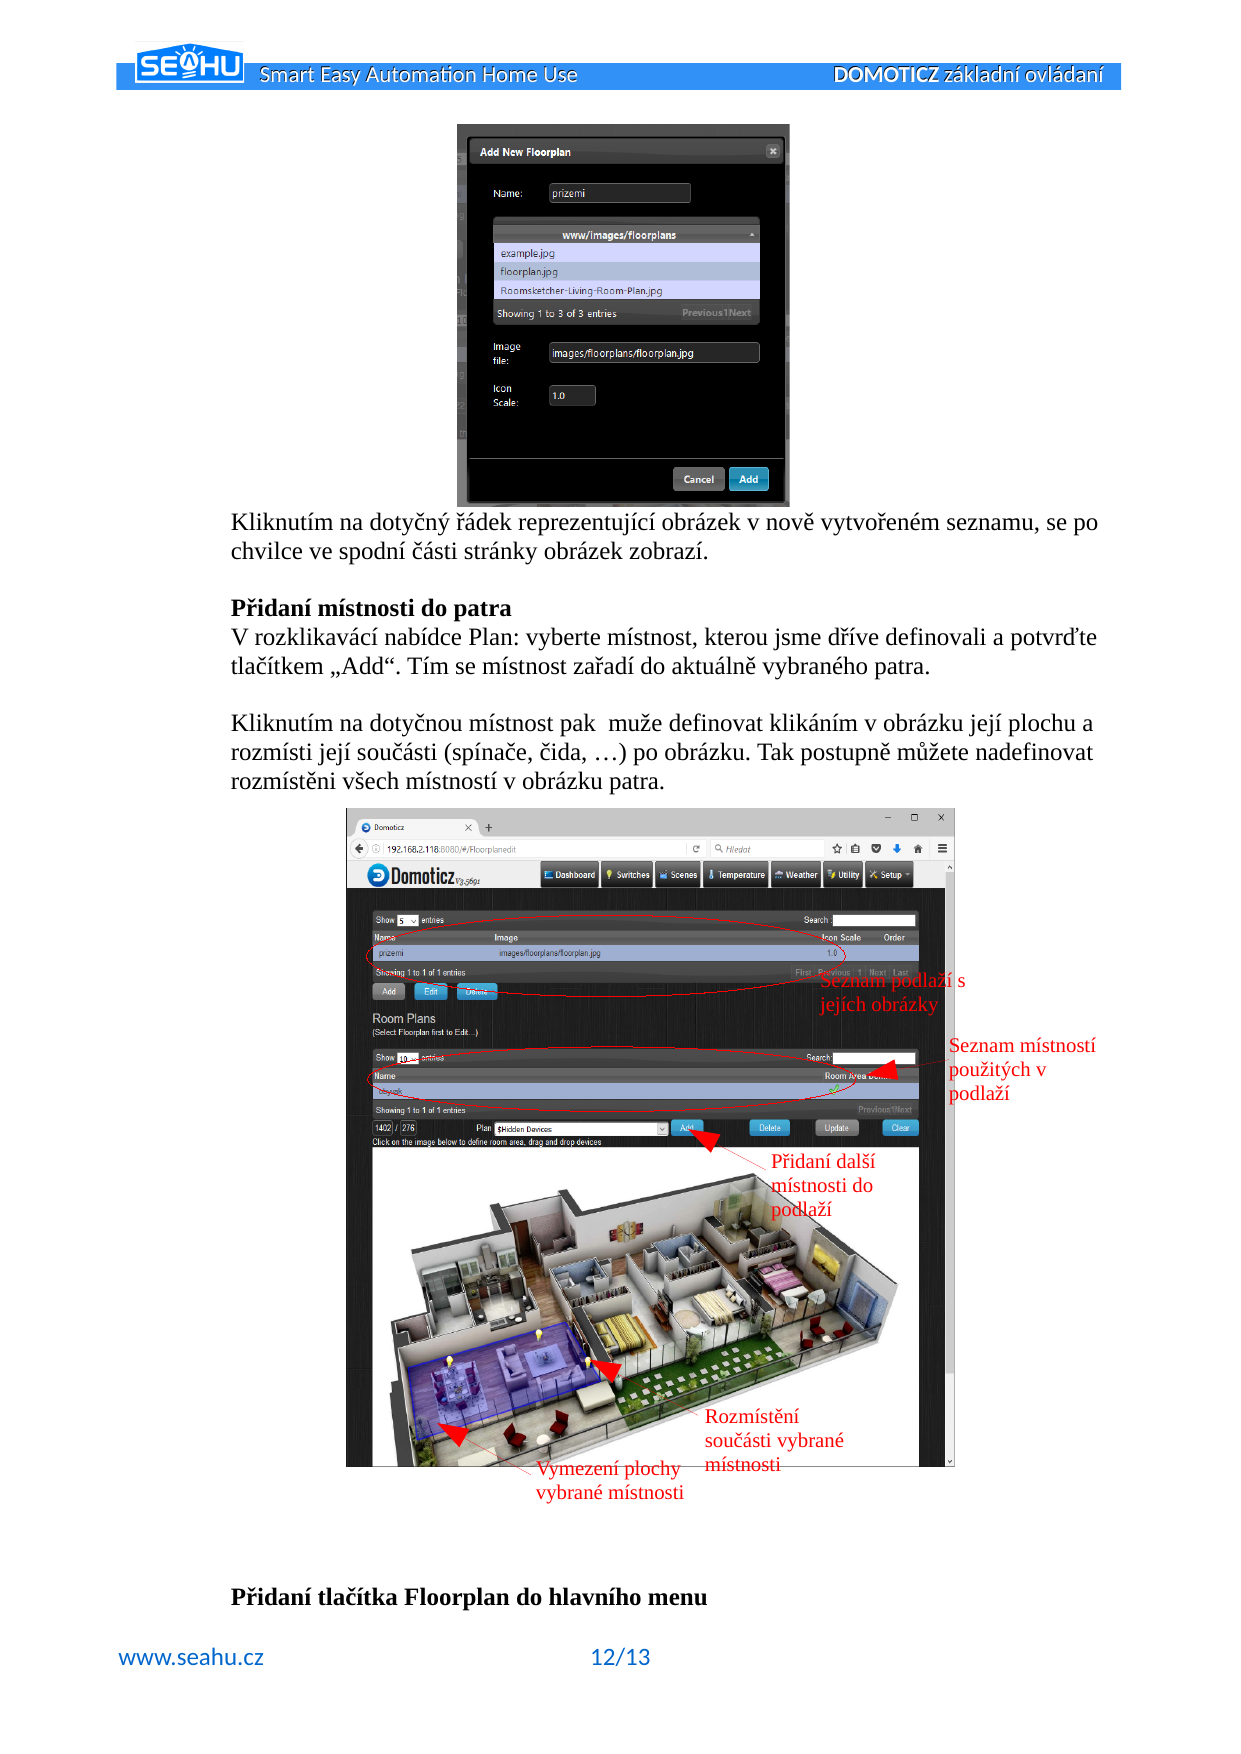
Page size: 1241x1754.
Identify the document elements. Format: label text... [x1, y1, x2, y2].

list Přidaní místnosti do patra [193, 564, 1122, 622]
picture [346, 808, 955, 1467]
picture [135, 41, 245, 83]
list Kliknutím na dotyčný řádek reprezentující obrázek v nově vytvořeném seznamu, se po chvilce ve spodní části stránky obrázek zobrazí. [193, 118, 1122, 564]
picture [457, 124, 790, 507]
list V rozklikavácí nabídce Plan: vyberte místnost, kterou jsme dříve definovali a potvrďte tlačítkem „Add“. Tím se místnost zařadí do aktuálně vybraného patra. [193, 622, 1122, 679]
list Kliknutím na dotyčnou místnost pak muže definovat klikáním v obrázku její plochu a rozmísti její součásti (spínače, čida, …) po obrázku. Tak postupně můžete nadefinovat rozmístěni všech místností v obrázku patra. [193, 708, 1122, 794]
list Přidaní tlačítka Floorplan do hlavního menu [193, 1554, 1122, 1611]
